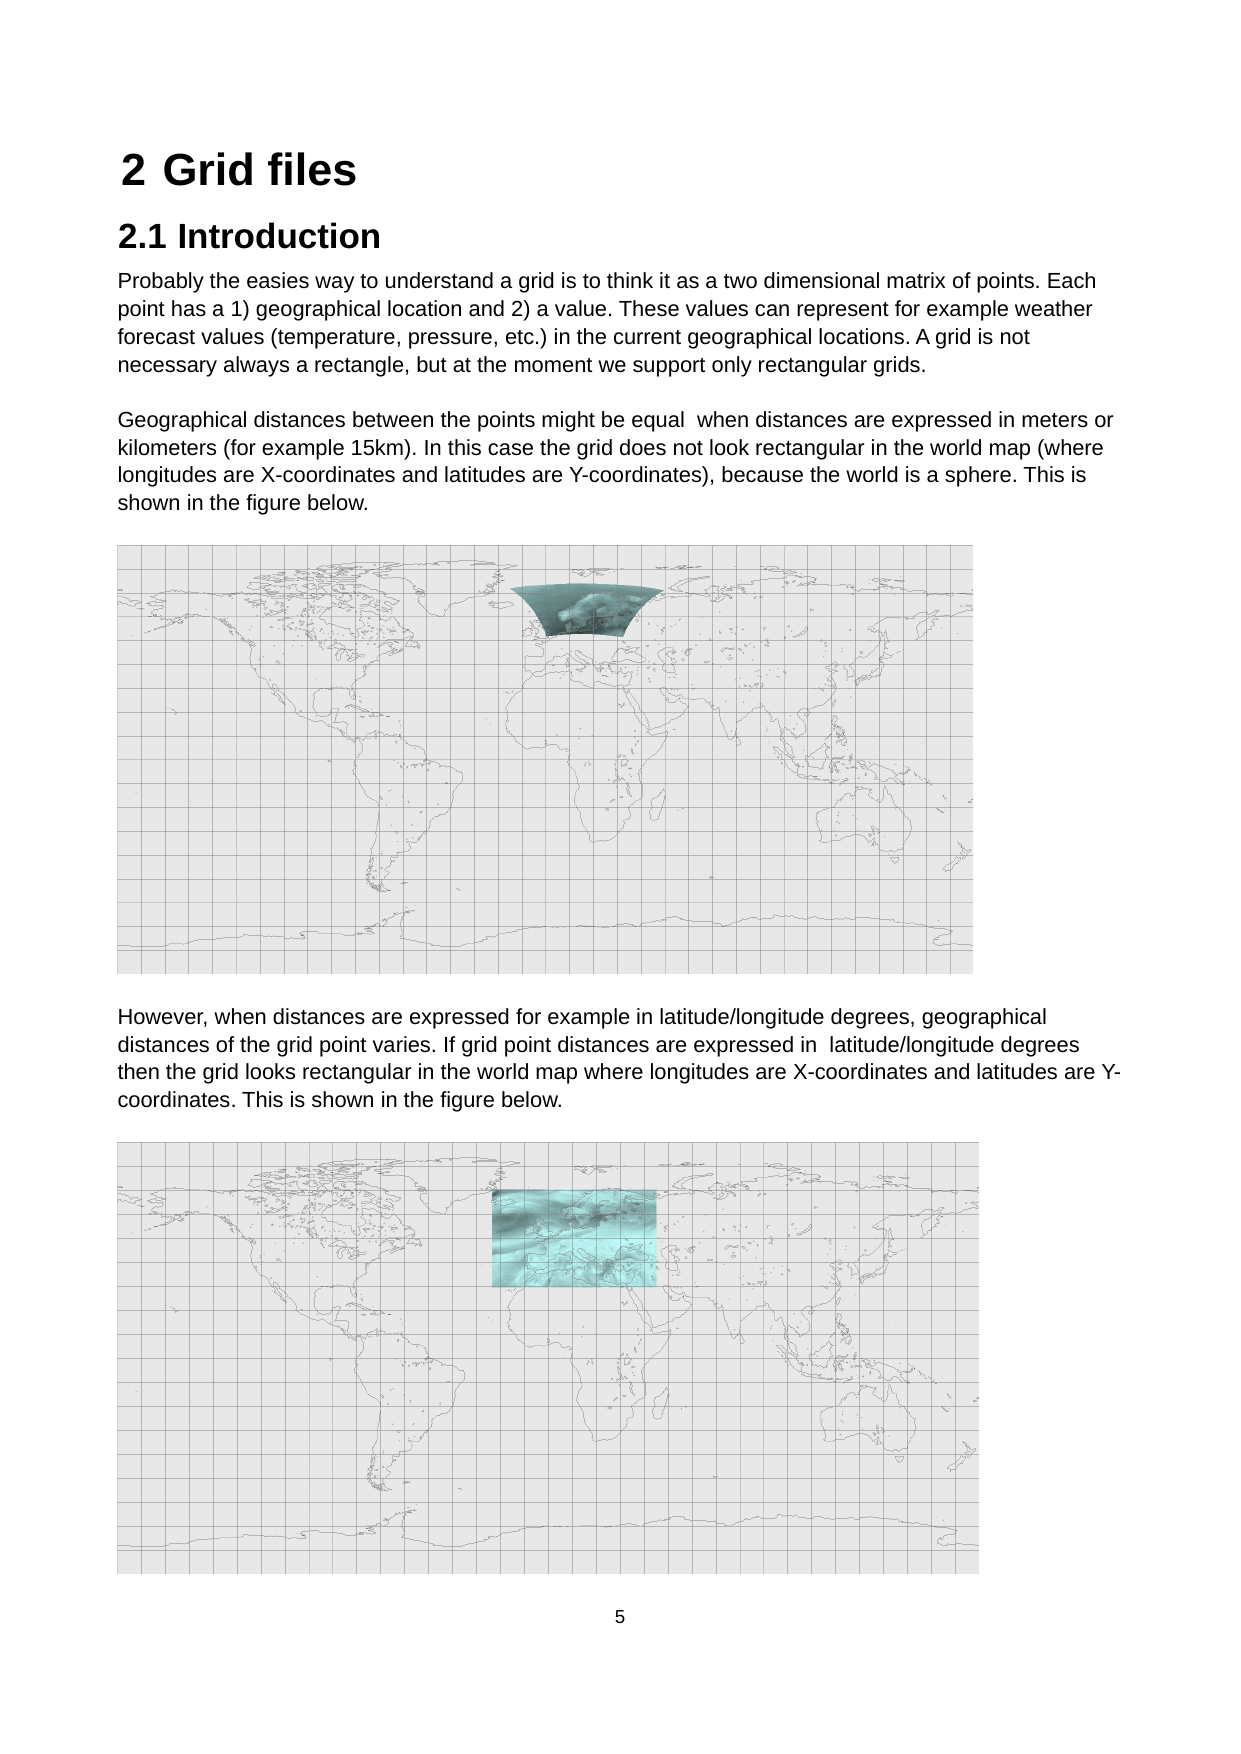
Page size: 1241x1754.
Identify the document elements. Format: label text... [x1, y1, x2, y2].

text Geographical distances between the points might be equal when distances are expressed in meters or kilometers (for example 15km). In this case the grid does not look rectangular in the world map (where longitudes are X-coordinates and latitudes are Y-coordinates), because the world is a sphere. This is shown in the figure below. [117, 407, 1122, 515]
picture [117, 545, 974, 974]
subtitle Introduction [108, 216, 1122, 256]
picture [117, 1142, 979, 1574]
text However, when distances are expressed for example in latitude/longitude degrees, geographical distances of the grid point varies. If grid point distances are expressed in latitude/longitude degrees then the grid looks rectangular in the world map where longitudes are X-coordinates and latitudes are Y-coordinates. This is shown in the figure below. [117, 1004, 1122, 1112]
text Probably the easies way to understand a grid is to think it as a two dimensional matrix of points. Each point has a 1) geographical location and 2) a value. These values can represent for example weather forecast values (temperature, pressure, etc.) in the current geographical locations. A grid is not necessary always a rectangle, but at the moment we support only rectangular grids. [117, 268, 1122, 377]
subtitle Grid files [108, 143, 1122, 195]
